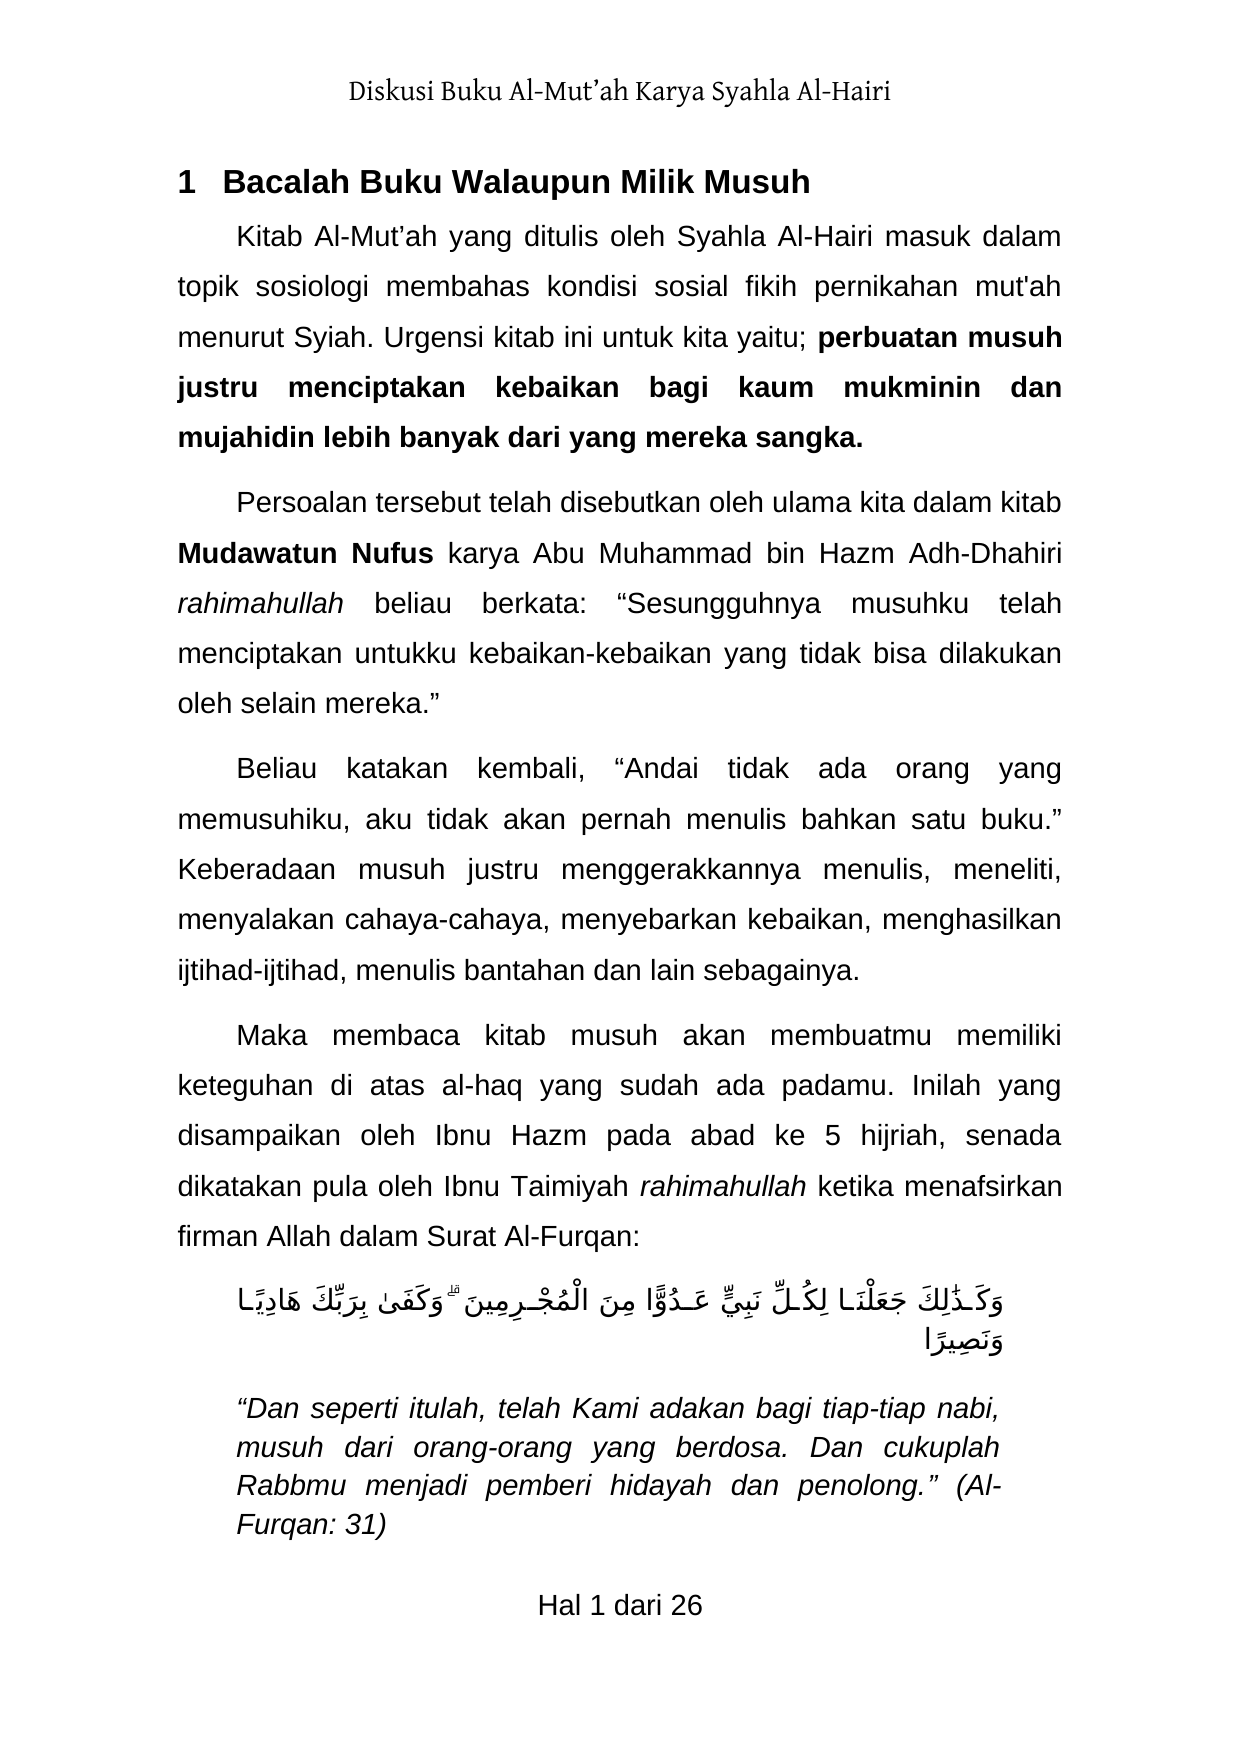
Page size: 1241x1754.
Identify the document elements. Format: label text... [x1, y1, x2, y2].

text Beliau katakan kembali, “Andai tidak ada orang yang memusuhiku, aku tidak akan pernah menulis bahkan satu buku.” Keberadaan musuh justru menggerakkannya menulis, meneliti, menyalakan cahaya-cahaya, menyebarkan kebaikan, menghasilkan ijtihad-ijtihad, menulis bantahan dan lain sebagainya. [177, 751, 1063, 986]
text وَكَذَٰلِكَ جَعَلْنَا لِكُلِّ نَبِيٍّ عَدُوًّا مِنَ الْمُجْرِمِينَ ۗ وَكَفَىٰ بِرَبِّكَ هَادِيًا وَنَصِيرًا [236, 1284, 1004, 1357]
text Persoalan tersebut telah disebutkan oleh ulama kita dalam kitab Mudawatun Nufus karya Abu Muhammad bin Hazm Adh-Dhahiri rahimahullah beliau berkata: “Sesungguhnya musuhku telah menciptakan untukku kebaikan-kebaikan yang tidak bisa dilakukan oleh selain mereka.” [177, 485, 1063, 720]
subtitle Bacalah Buku Walaupun Milik Musuh [177, 162, 1063, 201]
text Kitab Al-Mut’ah yang ditulis oleh Syahla Al-Hairi masuk dalam topik sosiologi membahas kondisi sosial fikih pernikahan mut'ah menurut Syiah. Urgensi kitab ini untuk kita yaitu; perbuatan musuh justru menciptakan kebaikan bagi kaum mukminin dan mujahidin lebih banyak dari yang mereka sangka. [177, 219, 1063, 454]
text Maka membaca kitab musuh akan membuatmu memiliki keteguhan di atas al-haq yang sudah ada padamu. Inilah yang disampaikan oleh Ibnu Hazm pada abad ke 5 hijriah, senada dikatakan pula oleh Ibnu Taimiyah rahimahullah ketika menafsirkan firman Allah dalam Surat Al-Furqan: [177, 1018, 1063, 1252]
text “Dan seperti itulah, telah Kami adakan bagi tiap-tiap nabi, musuh dari orang-orang yang berdosa. Dan cukuplah Rabbmu menjadi pemberi hidayah dan penolong.” (Al-Furqan: 31) [236, 1391, 1004, 1540]
